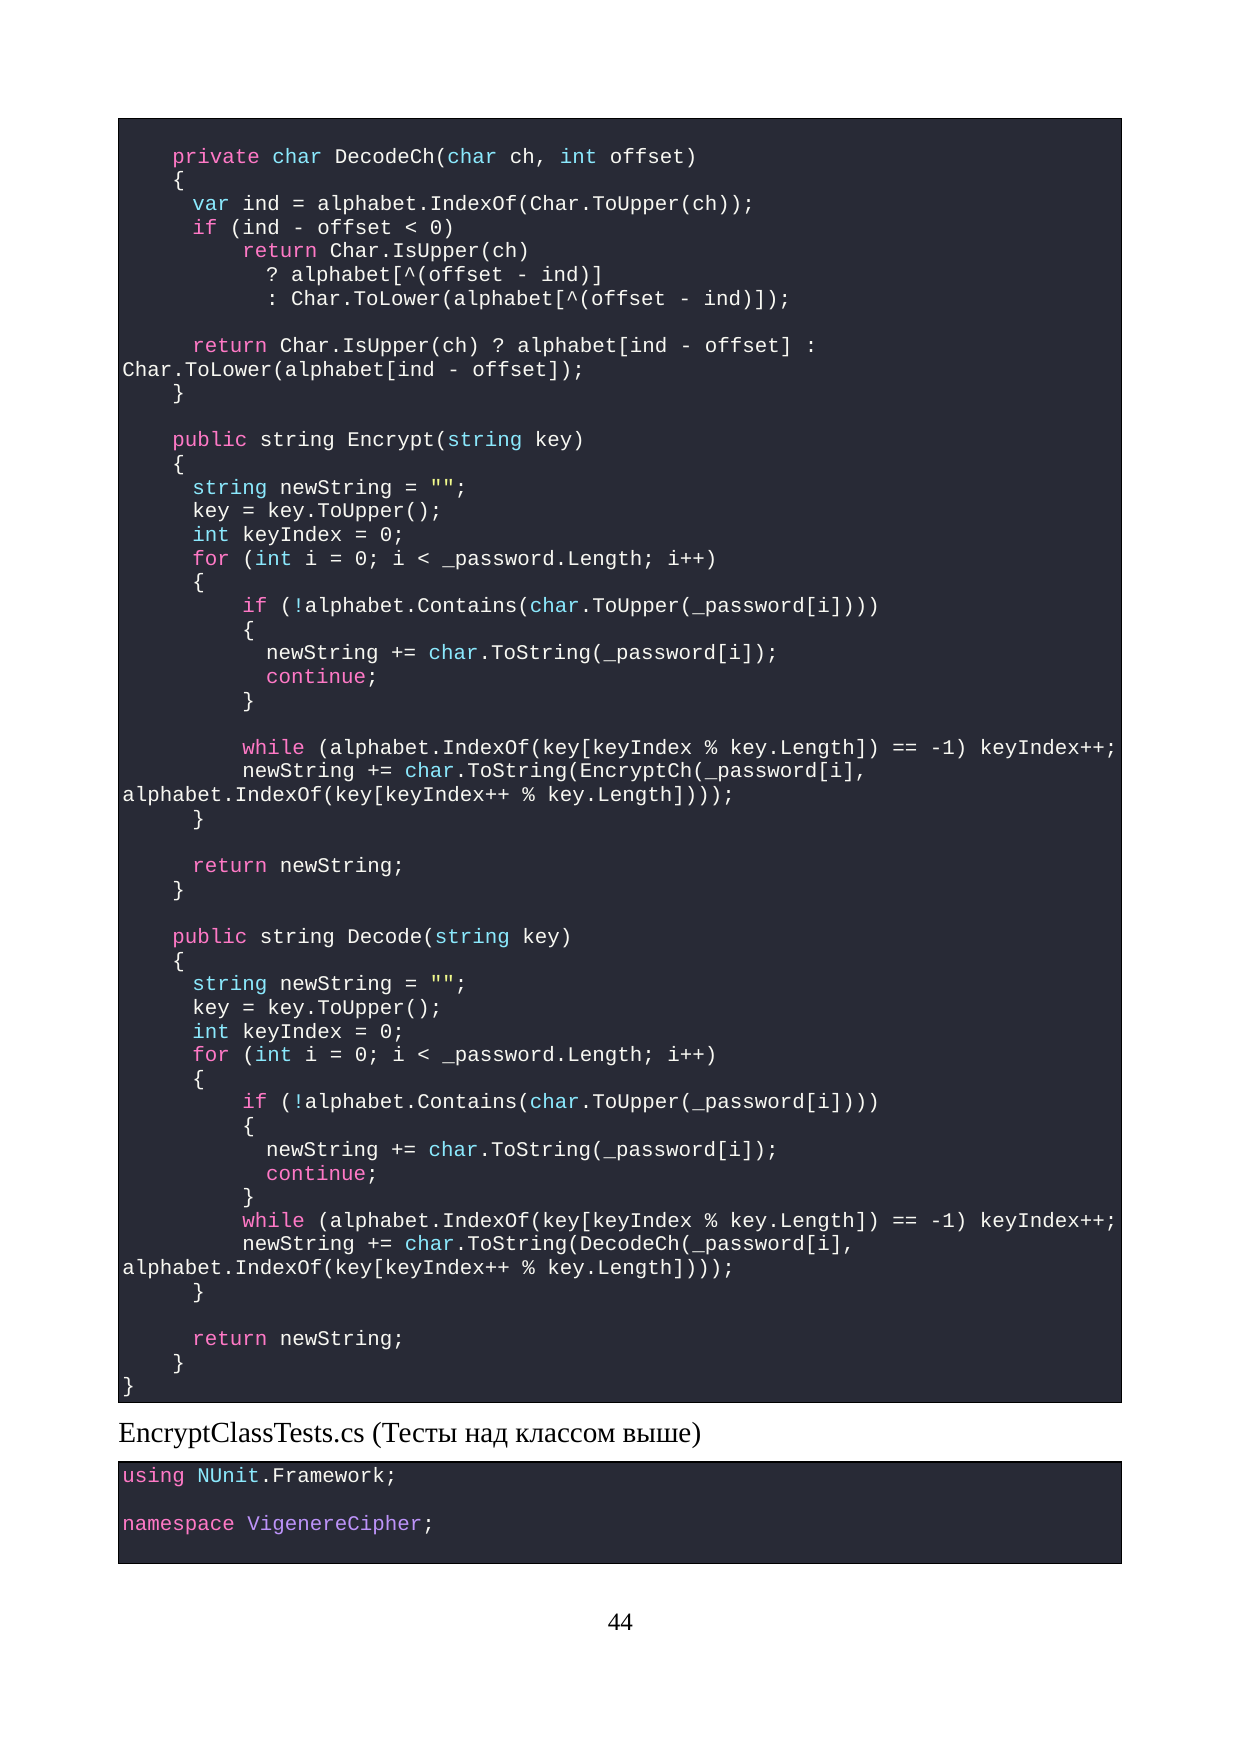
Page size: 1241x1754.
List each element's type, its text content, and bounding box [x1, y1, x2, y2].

text private char DecodeCh(char ch, int offset) [119, 142, 1121, 165]
text if (!alphabet.Contains(char.ToUpper(_password[i]))) [119, 1088, 1121, 1111]
text } [119, 1371, 1121, 1402]
text namespace VigenereCipher; [119, 1509, 1121, 1532]
text EncryptClassTests.cs (Тесты над классом выше) [118, 1415, 1122, 1449]
text public string Encrypt(string key) [119, 426, 1121, 449]
text int keyIndex = 0; [119, 520, 1121, 544]
text ? alphabet[^(offset - ind)] [119, 260, 1121, 284]
text } [119, 875, 1121, 898]
text continue; [119, 662, 1121, 686]
text newString += char.ToString(EncryptCh(_password[i], alphabet.IndexOf(key[keyIndex++ % key.Length]))); [119, 757, 1121, 804]
text for (int i = 0; i < _password.Length; i++) [119, 1040, 1121, 1064]
text while (alphabet.IndexOf(key[keyIndex % key.Length]) == -1) keyIndex++; [119, 733, 1121, 757]
text } [119, 804, 1121, 827]
text { [119, 449, 1121, 473]
text { [119, 165, 1121, 189]
text continue; [119, 1158, 1121, 1182]
text newString += char.ToString(_password[i]); [119, 638, 1121, 662]
text newString += char.ToString(DecodeCh(_password[i], alphabet.IndexOf(key[keyIndex++ % key.Length]))); [119, 1229, 1121, 1277]
text return newString; [119, 1324, 1121, 1348]
text while (alphabet.IndexOf(key[keyIndex % key.Length]) == -1) keyIndex++; [119, 1206, 1121, 1229]
text var ind = alphabet.IndexOf(Char.ToUpper(ch)); [119, 189, 1121, 213]
text key = key.ToUpper(); [119, 496, 1121, 520]
text { [119, 1111, 1121, 1135]
text { [119, 1064, 1121, 1088]
text } [119, 1182, 1121, 1206]
text using NUnit.Framework; [119, 1463, 1121, 1485]
text } [119, 686, 1121, 709]
text newString += char.ToString(_password[i]); [119, 1135, 1121, 1158]
text { [119, 615, 1121, 638]
text int keyIndex = 0; [119, 1017, 1121, 1040]
text return Char.IsUpper(ch) [119, 236, 1121, 260]
text string newString = ""; [119, 969, 1121, 993]
text if (ind - offset < 0) [119, 213, 1121, 236]
text { [119, 567, 1121, 591]
text } [119, 378, 1121, 402]
text } [119, 1348, 1121, 1371]
text return newString; [119, 851, 1121, 875]
text if (!alphabet.Contains(char.ToUpper(_password[i]))) [119, 591, 1121, 615]
text } [119, 1277, 1121, 1300]
text key = key.ToUpper(); [119, 993, 1121, 1017]
text string newString = ""; [119, 473, 1121, 496]
text for (int i = 0; i < _password.Length; i++) [119, 544, 1121, 567]
text : Char.ToLower(alphabet[^(offset - ind)]); [119, 284, 1121, 307]
text return Char.IsUpper(ch) ? alphabet[ind - offset] : Char.ToLower(alphabet[ind - offset]); [119, 331, 1121, 378]
text public string Decode(string key) [119, 922, 1121, 946]
text { [119, 946, 1121, 969]
